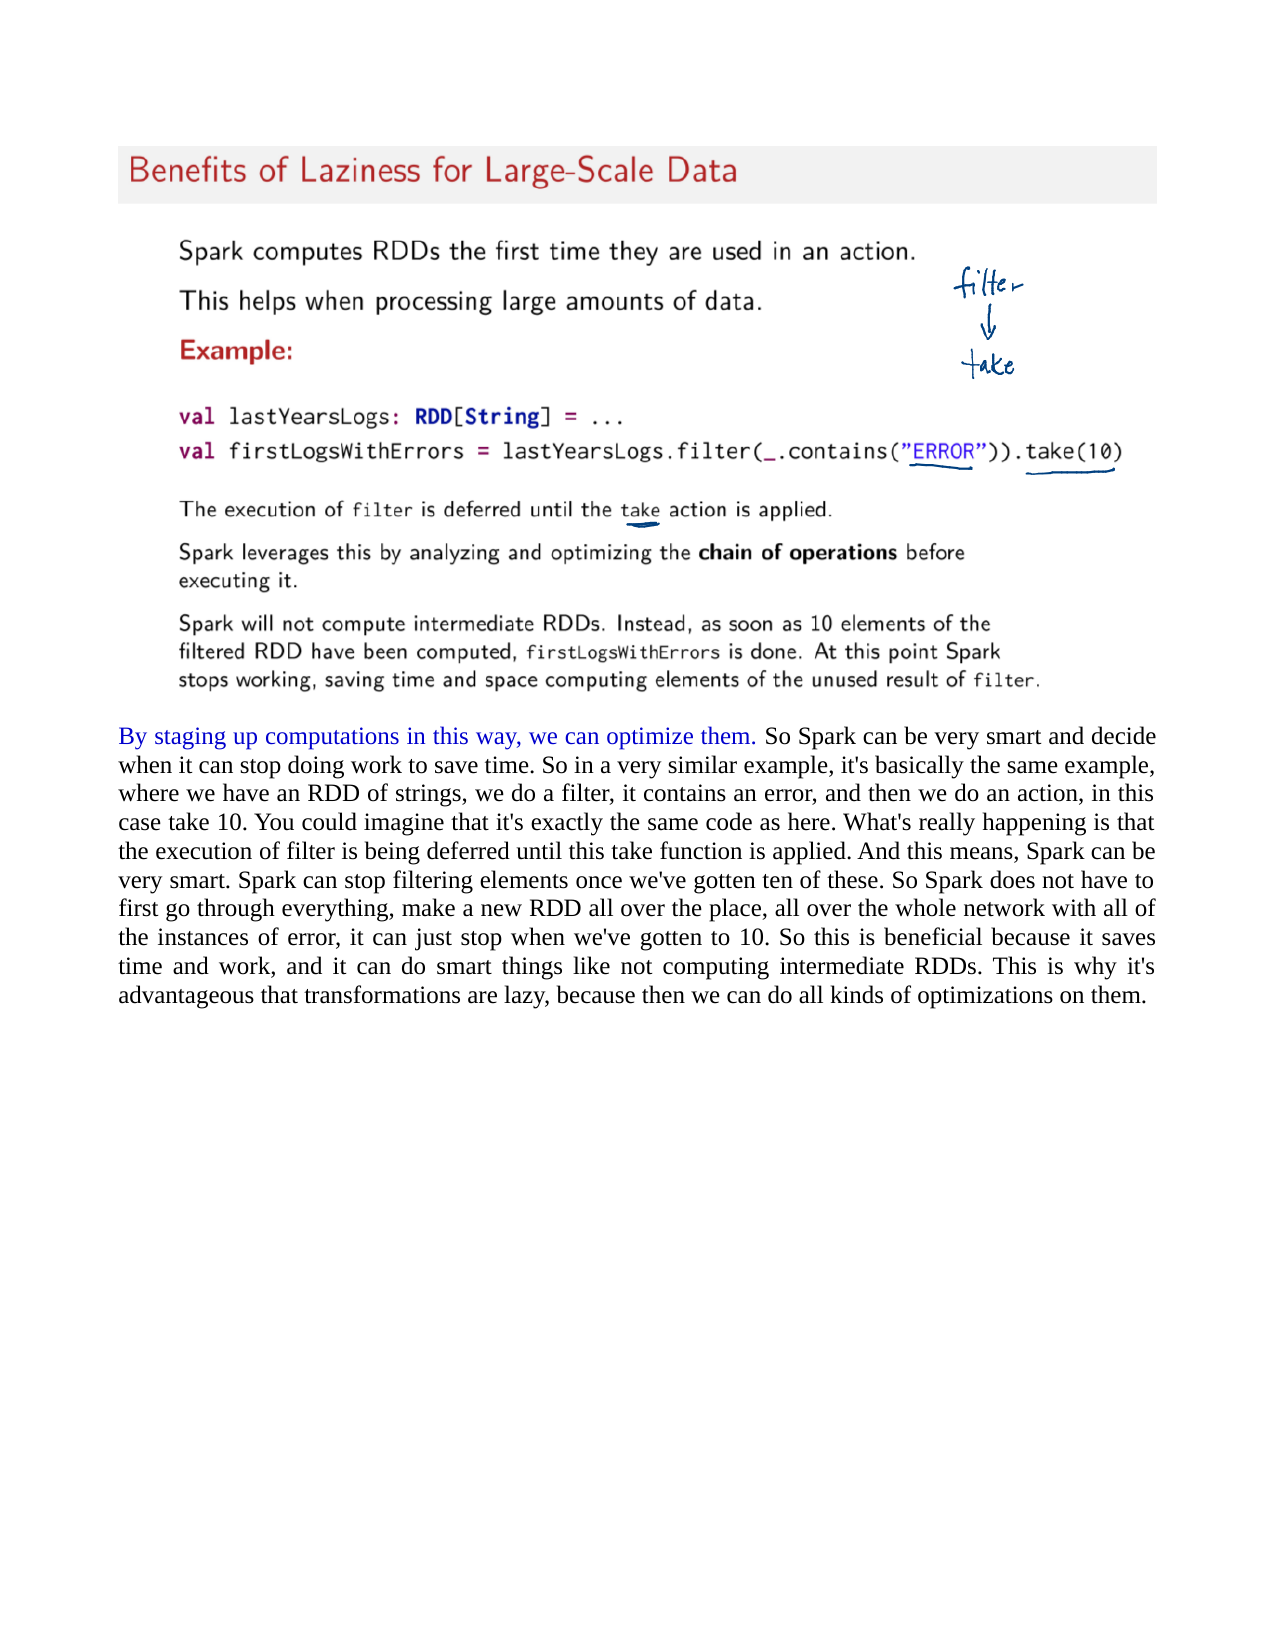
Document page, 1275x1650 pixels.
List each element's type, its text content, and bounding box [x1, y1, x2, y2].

text By staging up computations in this way, we can optimize them. So Spark can be very smart and decide when it can stop doing work to save time. So in a very similar example, it's basically the same example, where we have an RDD of strings, we do a filter, it contains an error, and then we do an action, in this case take 10. You could imagine that it's exactly the same code as here. What's really happening is that the execution of filter is being deferred until this take function is applied. And this means, Spark can be very smart. Spark can stop filtering elements once we've gotten ten of these. So Spark does not have to first go through everything, make a new RDD all over the place, all over the whole network with all of the instances of error, it can just stop when we've gotten to 10. So this is beneficial because it saves time and work, and it can do smart things like not computing intermediate RDDs. This is why it's advantageous that transformations are lazy, because then we can do all kinds of optimizations on them. [118, 721, 1157, 1008]
picture [118, 146, 1157, 693]
